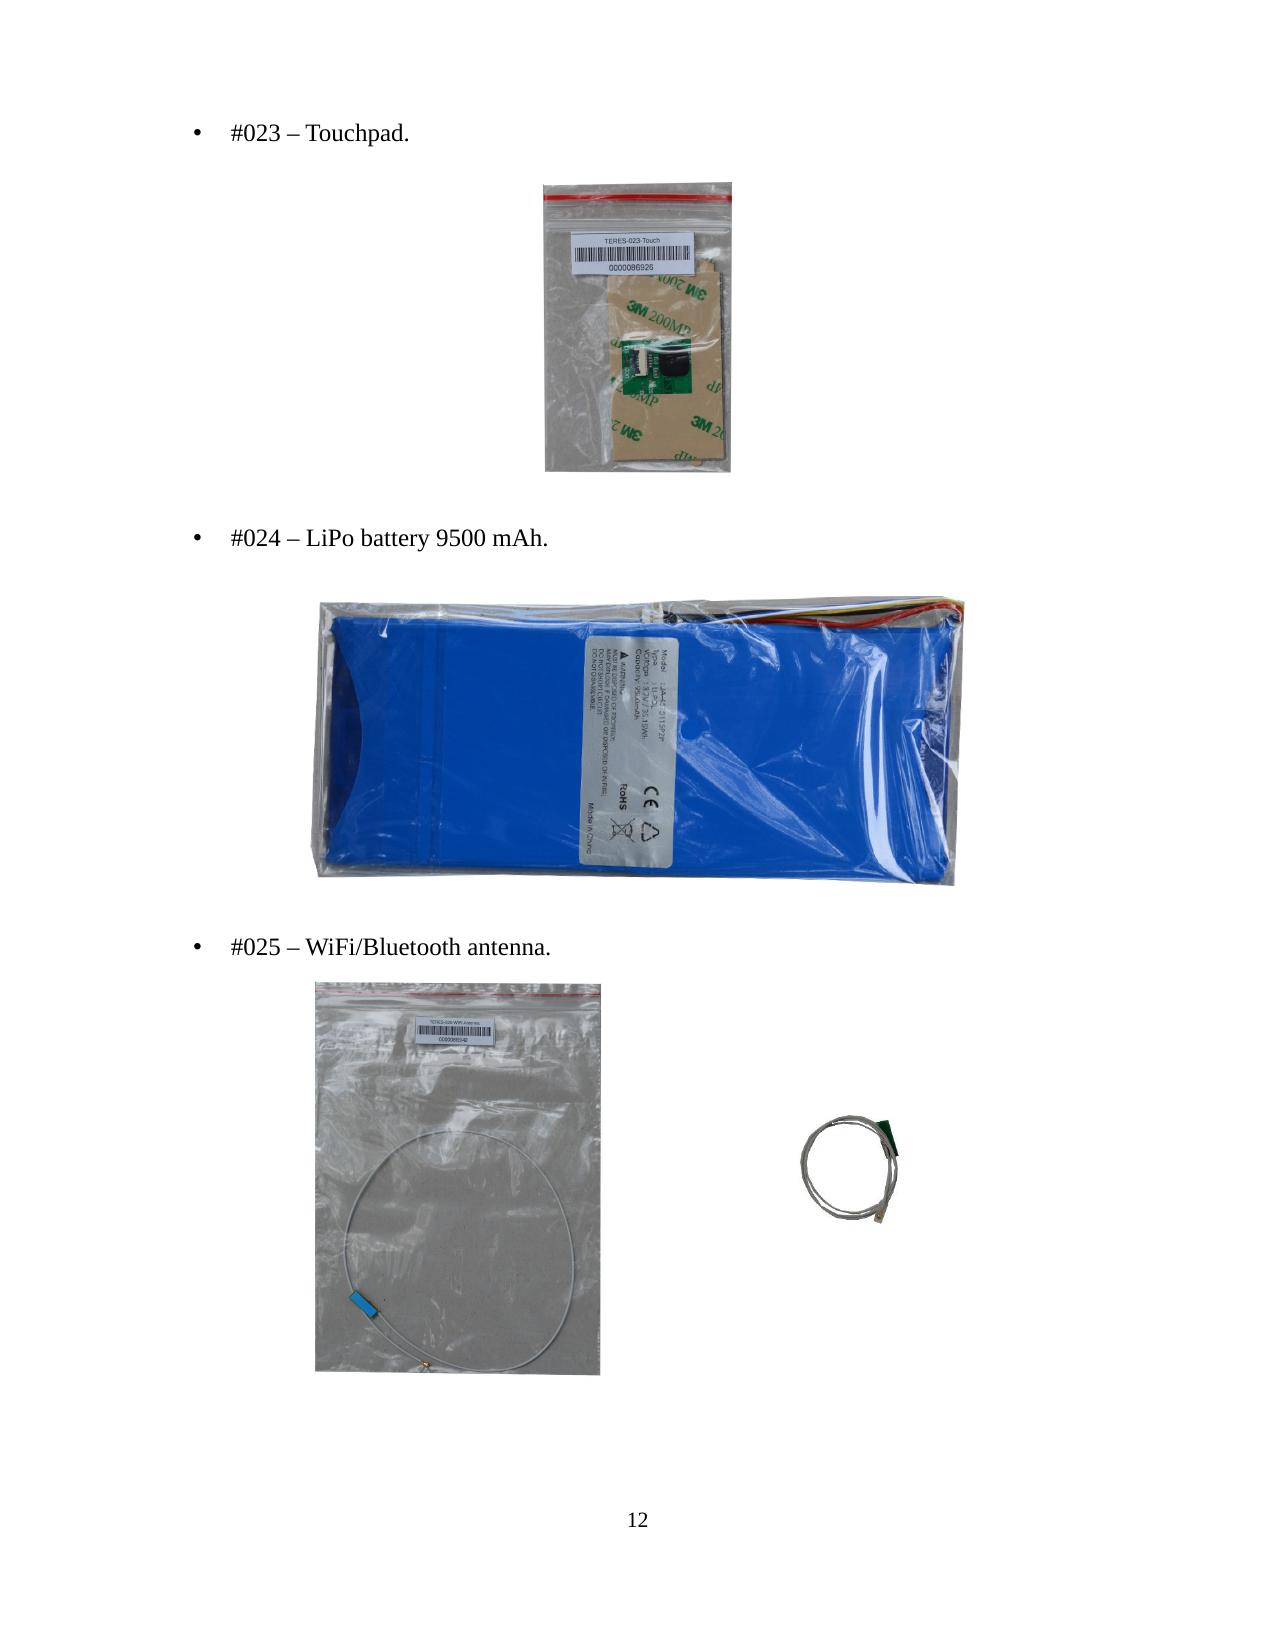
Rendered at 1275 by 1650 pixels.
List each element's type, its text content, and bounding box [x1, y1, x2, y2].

list #024 – LiPo battery 9500 mAh. [193, 523, 1157, 552]
list #025 – WiFi/Bluetooth antenna. [193, 932, 1157, 960]
picture [308, 596, 967, 892]
picture [307, 979, 608, 1379]
picture [537, 171, 738, 483]
list #023 – Touchpad. [193, 118, 1157, 147]
picture [673, 1080, 1026, 1259]
